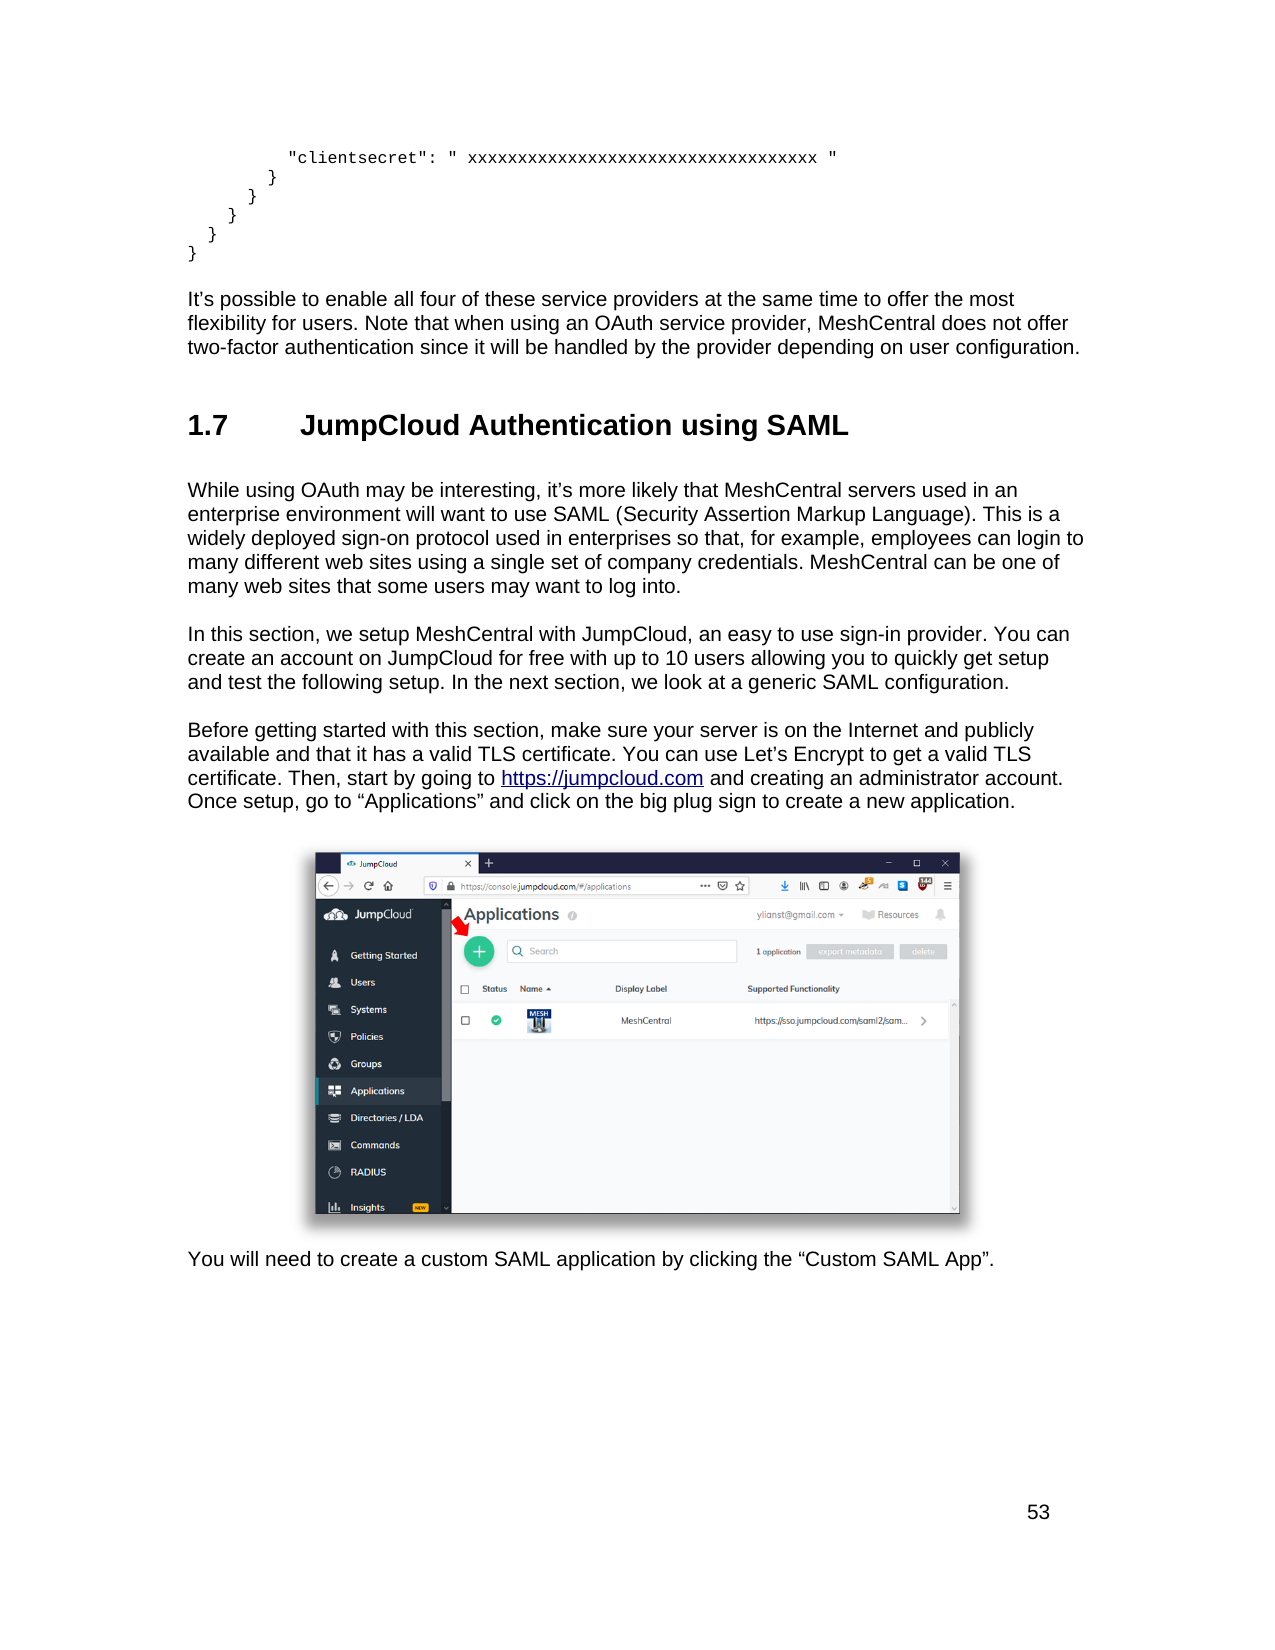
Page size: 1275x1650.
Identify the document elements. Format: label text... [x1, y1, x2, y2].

text } [187, 188, 1087, 207]
text } [187, 169, 1087, 188]
text In this section, we setup MeshCentral with JumpCloud, an easy to use sign-in provider. You can create an account on JumpCloud for free with up to 10 users allowing you to quickly get setup and test the following setup. In the next section, we look at a generic SAML configuration. [187, 622, 1087, 693]
text } [187, 244, 1087, 263]
text "clientsecret": " xxxxxxxxxxxxxxxxxxxxxxxxxxxxxxxxxxx " [187, 150, 1087, 169]
text While using OAuth may be interesting, it’s more likely that MeshCentral servers used in an enterprise environment will want to use SAML (Security Assertion Markup Language). This is a widely deployed sign-on protocol used in enterprises so that, for example, employees can login to many different web sites using a single set of company credentials. MeshCentral can be one of many web sites that some users may want to log into. [187, 478, 1087, 598]
subtitle JumpCloud Authentication using SAML [187, 408, 1087, 441]
text It’s possible to enable all four of these service providers at the same time to offer the most flexibility for users. Note that when using an OAuth service provider, MeshCentral does not offer two-factor authentication since it will be handled by the provider depending on user configuration. [187, 287, 1087, 359]
text You will need to create a custom SAML application by clicking the “Custom SAML App”. [187, 1247, 1087, 1271]
text Before getting started with this section, make sure your server is on the Internet and publicly available and that it has a valid TLS certificate. You can use Let’s Encrypt to get a valid TLS certificate. Then, start by going to https://jumpcloud.com and creating an administrator account. Once setup, go to “Applications” and click on the big plug sign to create a new application. [187, 717, 1087, 813]
text } [187, 207, 1087, 225]
text } [187, 225, 1087, 244]
